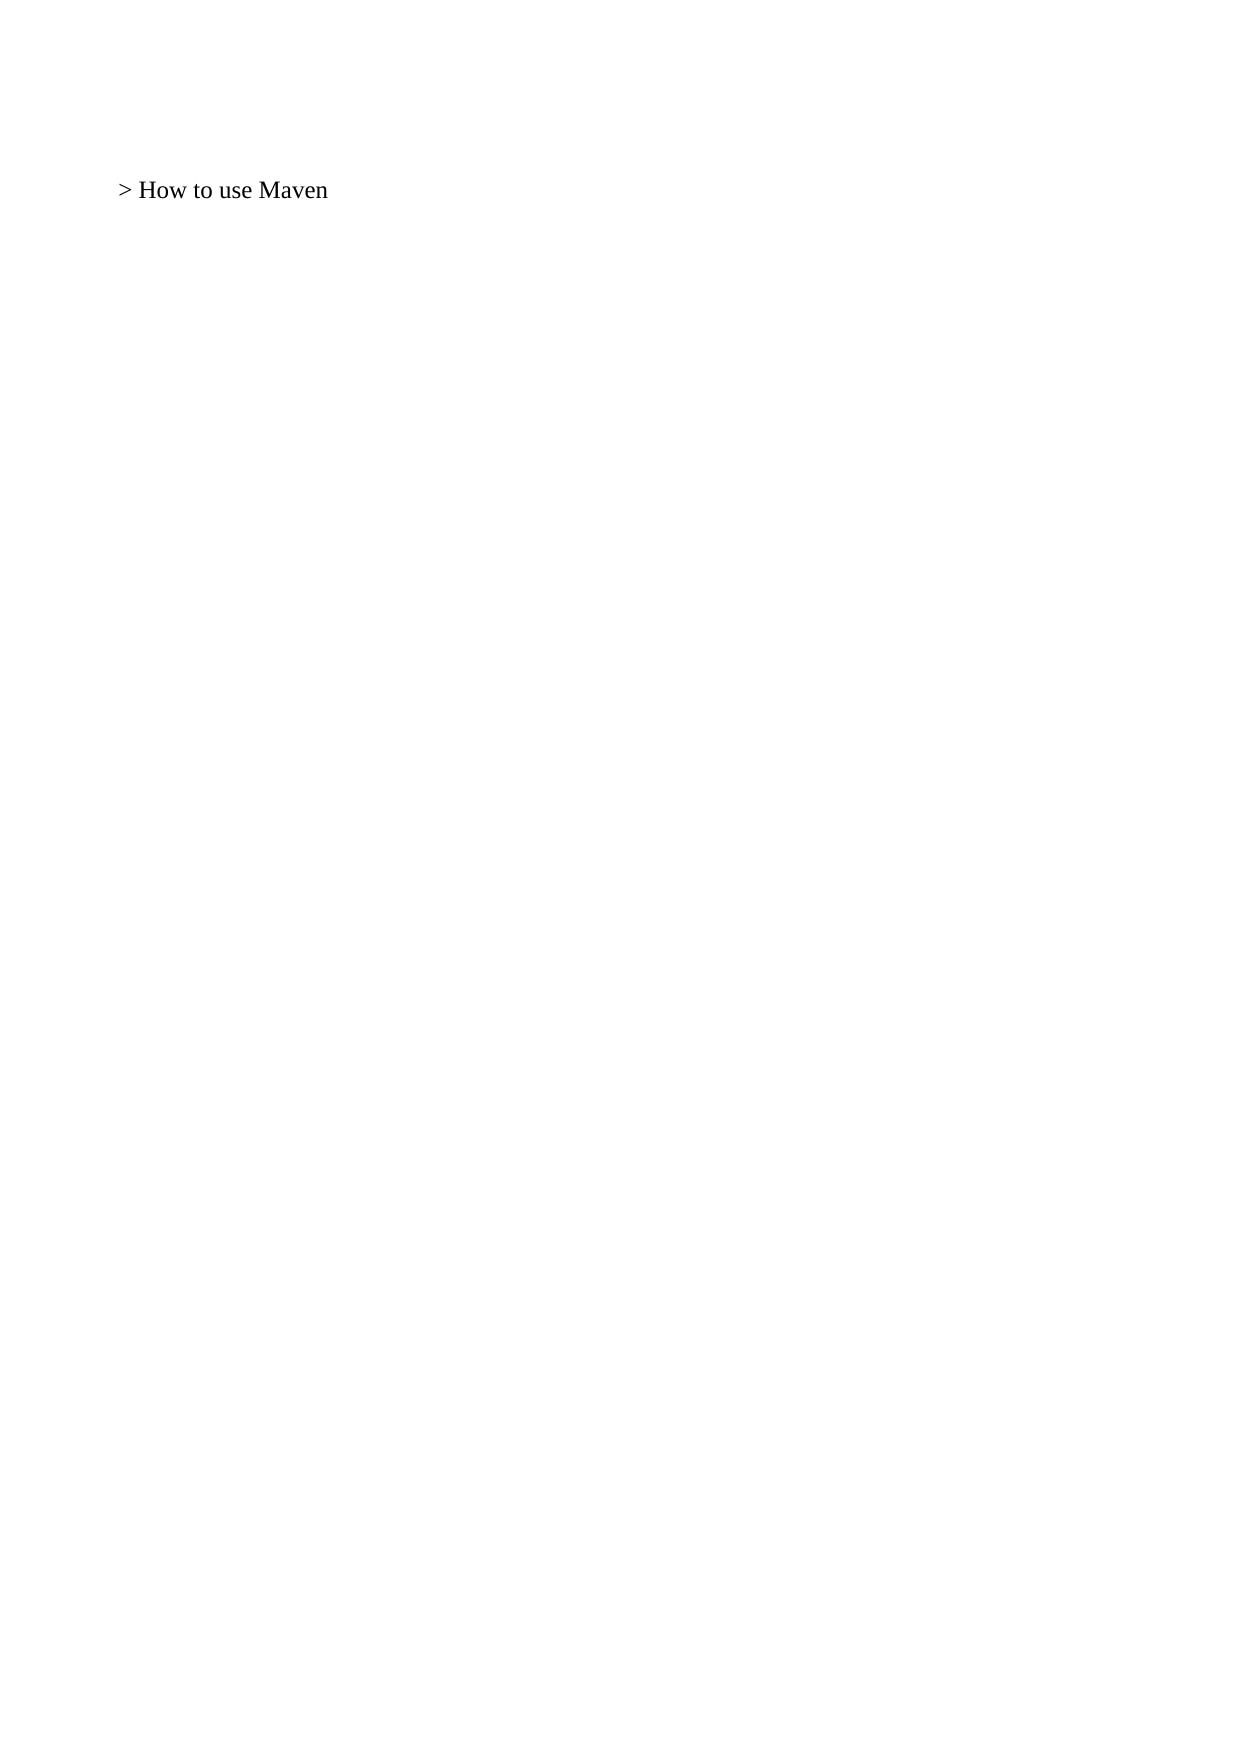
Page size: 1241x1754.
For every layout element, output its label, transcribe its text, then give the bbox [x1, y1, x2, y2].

text > How to use Maven [118, 176, 1122, 204]
